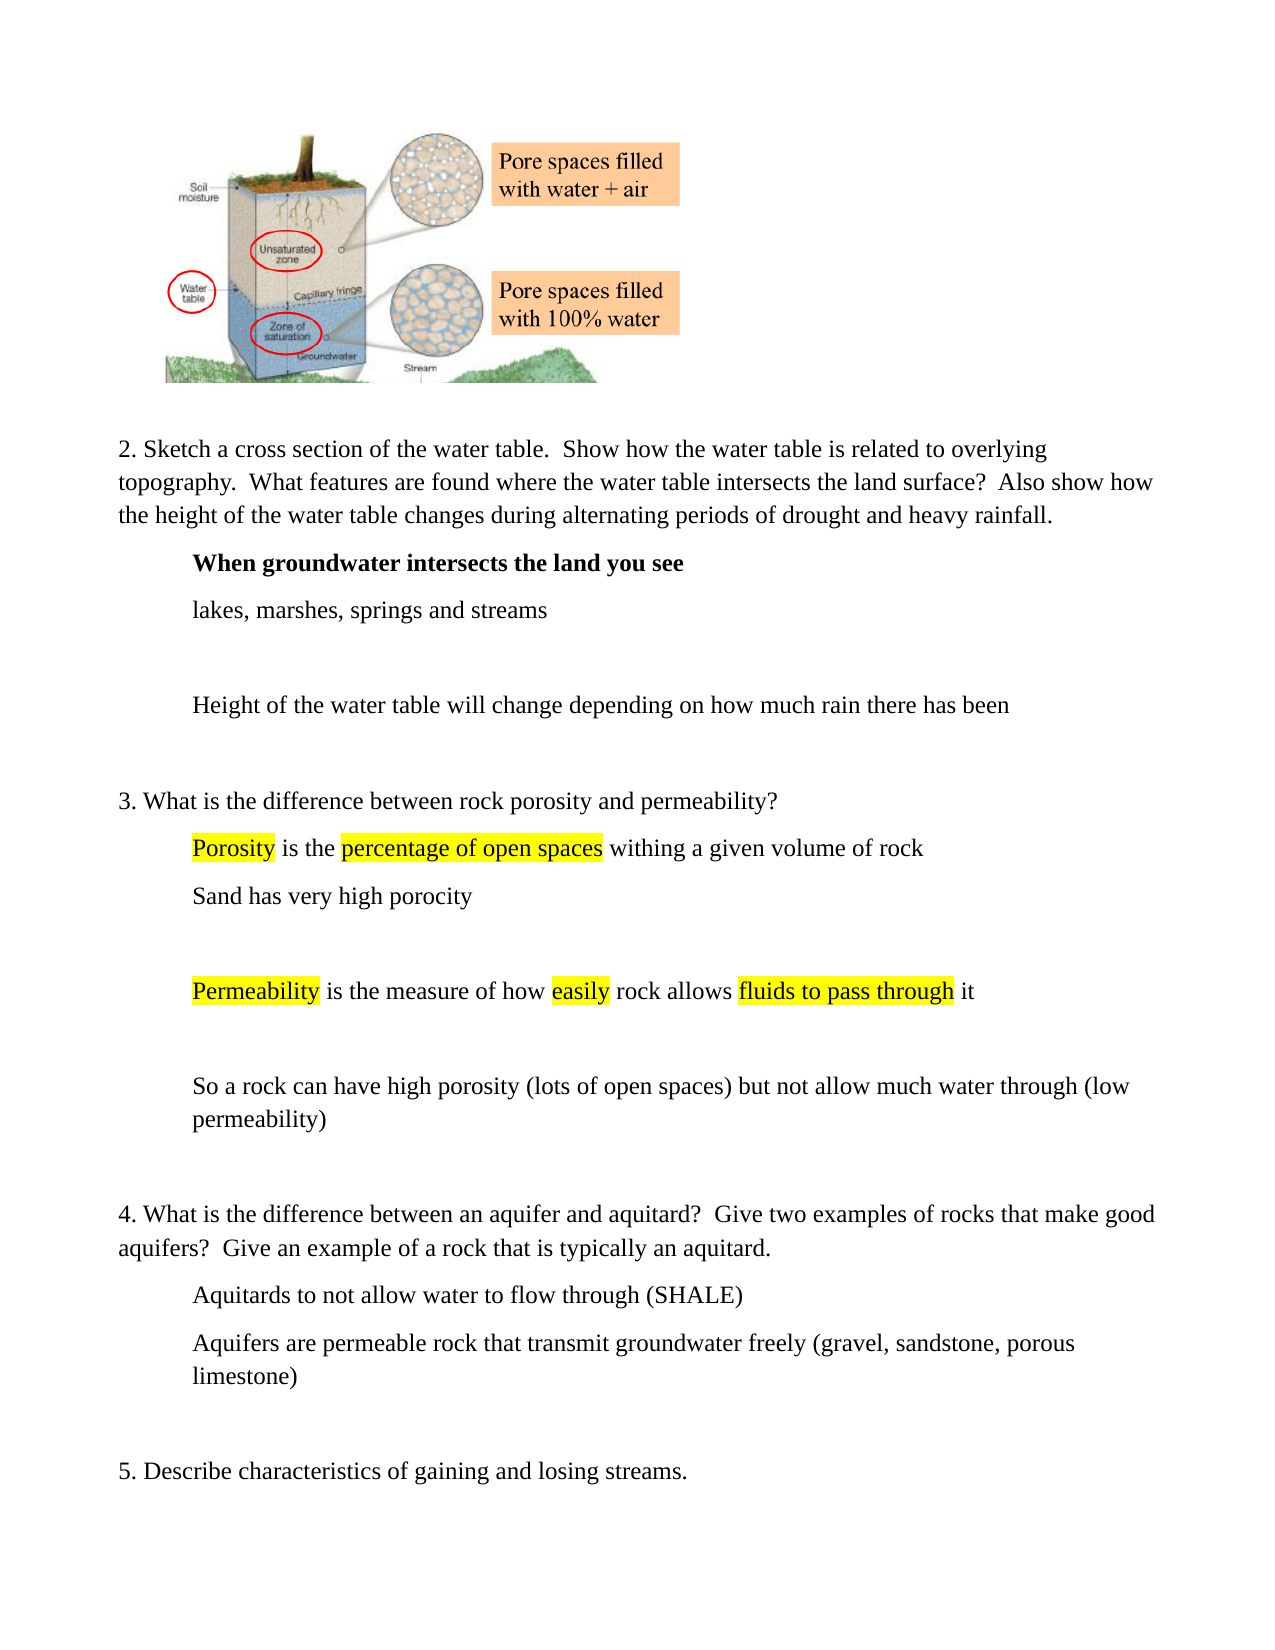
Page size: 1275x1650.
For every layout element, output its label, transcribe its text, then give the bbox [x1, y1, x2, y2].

text Aquifers are permeable rock that transmit groundwater freely (gravel, sandstone, porous limestone) [192, 1328, 1157, 1389]
text Porosity is the percentage of open spaces withing a given volume of rock [192, 833, 1157, 862]
text Height of the water table will change depending on how much rain there has been [192, 691, 1157, 719]
text When groundwater intersects the land you see [192, 548, 1157, 576]
text 4. What is the difference between an aquifer and aquitard? Give two examples of rocks that make good aquifers? Give an example of a rock that is typically an aquitard. [118, 1199, 1157, 1261]
text So a rock can have high porosity (lots of open spaces) but not allow much water through (low permeability) [192, 1071, 1157, 1133]
text 3. What is the difference between rock porosity and permeability? [118, 786, 1157, 814]
text 2. Sketch a cross section of the water table. Show how the water table is related to overlying topography. What features are found where the water table intersects the land surface? Also show how the height of the water table changes during alternating periods of drought and heavy rainfall. [118, 434, 1157, 529]
text 5. Describe characteristics of gaining and losing streams. [118, 1456, 1157, 1485]
text Aquitards to not allow water to flow through (SHALE) [192, 1280, 1157, 1309]
picture [164, 118, 697, 383]
text Sand has very high porocity [192, 881, 1157, 910]
text Permeability is the measure of how easily rock allows fluids to pass through it [192, 976, 1157, 1005]
text lakes, marshes, springs and streams [192, 595, 1157, 624]
